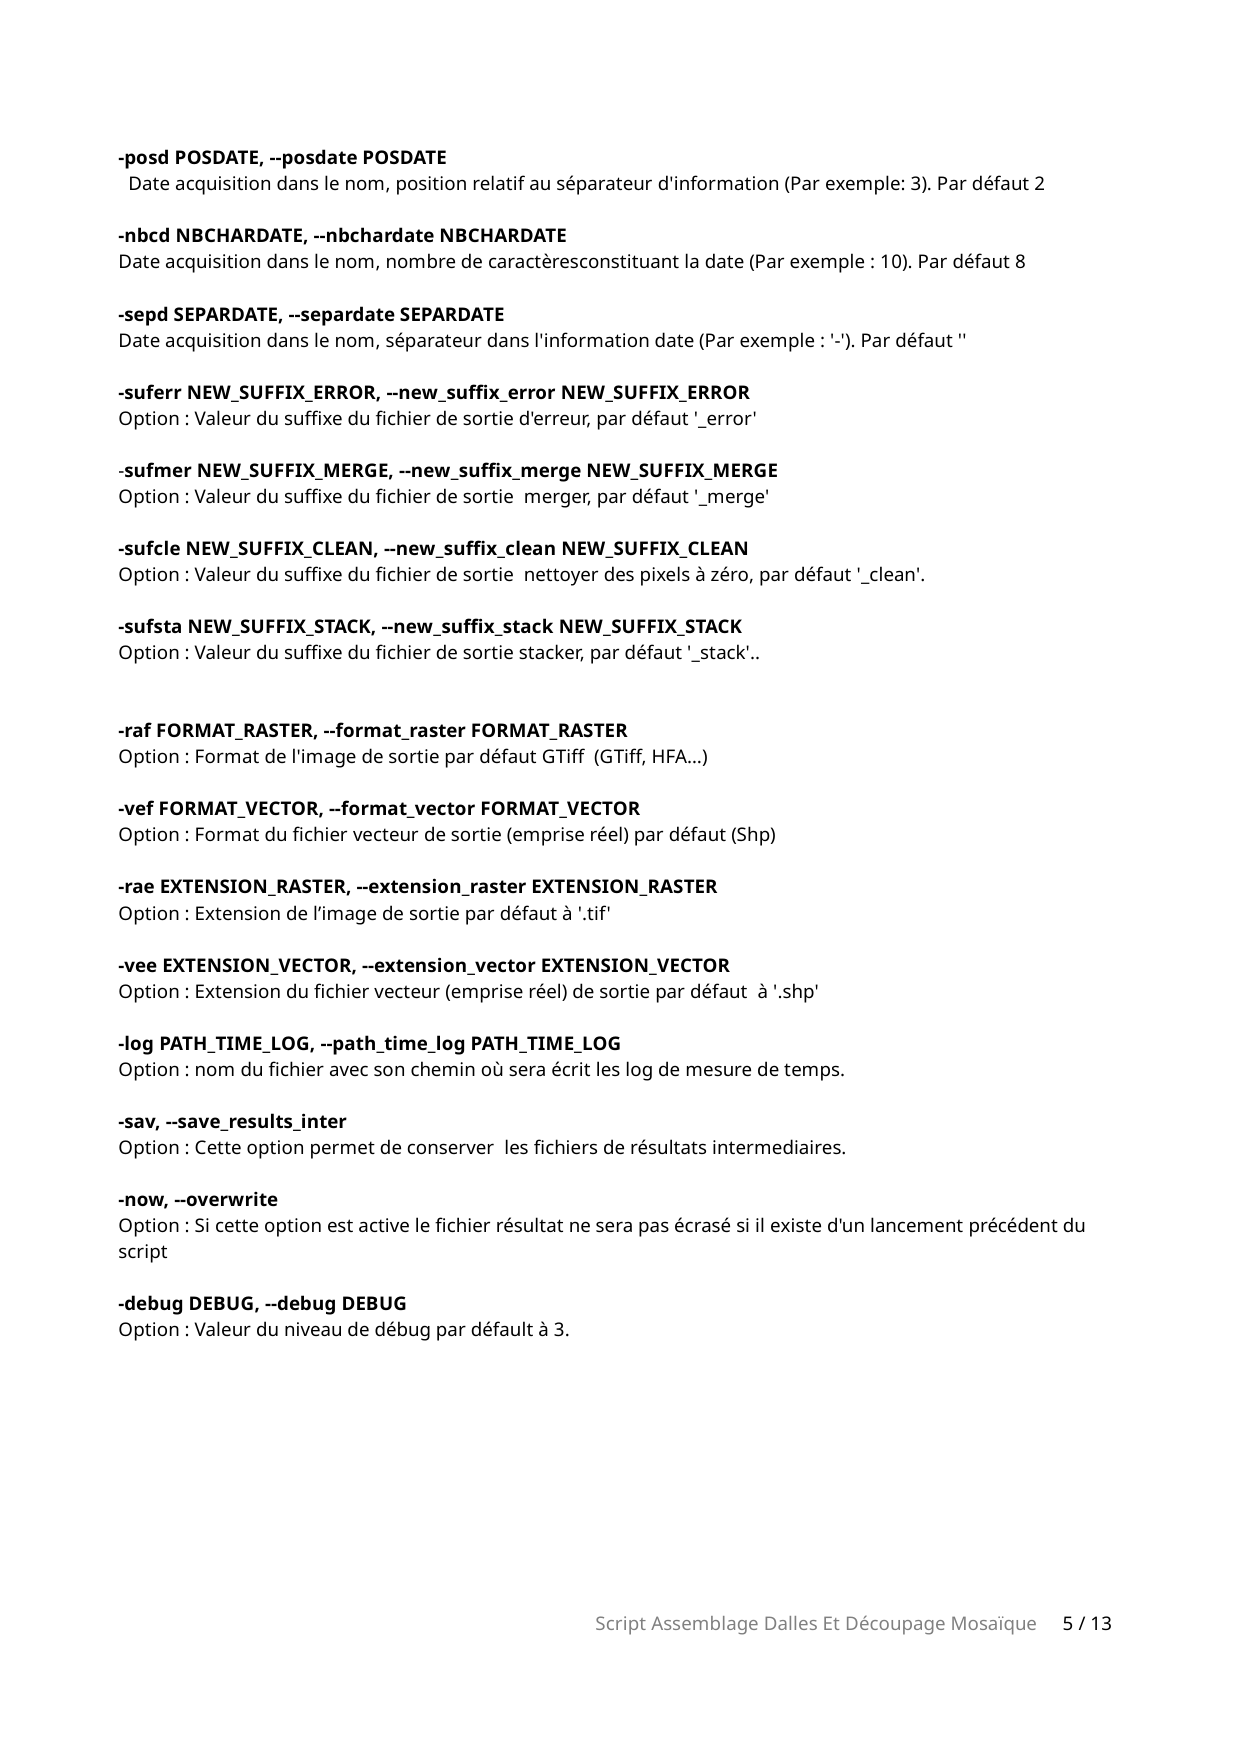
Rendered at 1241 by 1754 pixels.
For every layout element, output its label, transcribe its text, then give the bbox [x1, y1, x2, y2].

text Date acquisition dans le nom, séparateur dans l'information date (Par exemple : '-'). Par défaut '' [118, 326, 1122, 352]
text Date acquisition dans le nom, position relatif au séparateur d'information (Par exemple: 3). Par défaut 2 [118, 170, 1122, 196]
text -suferr NEW_SUFFIX_ERROR, --new_suffix_error NEW_SUFFIX_ERROR [118, 378, 1122, 404]
text -sepd SEPARDATE, --separdate SEPARDATE [118, 300, 1122, 326]
text -vef FORMAT_VECTOR, --format_vector FORMAT_VECTOR [118, 795, 1122, 821]
text -vee EXTENSION_VECTOR, --extension_vector EXTENSION_VECTOR [118, 951, 1122, 977]
text -debug DEBUG, --debug DEBUG [118, 1290, 1122, 1316]
text Option : Valeur du suffixe du fichier de sortie nettoyer des pixels à zéro, par défaut '_clean'. [118, 561, 1122, 587]
text -now, --overwrite [118, 1186, 1122, 1212]
text Option : Extension du fichier vecteur (emprise réel) de sortie par défaut à '.shp' [118, 977, 1122, 1003]
text Option : Extension de l’image de sortie par défaut à '.tif' [118, 899, 1122, 925]
text -sav, --save_results_inter [118, 1108, 1122, 1134]
text -rae EXTENSION_RASTER, --extension_raster EXTENSION_RASTER [118, 873, 1122, 899]
text Date acquisition dans le nom, nombre de caractèresconstituant la date (Par exemple : 10). Par défaut 8 [118, 248, 1122, 274]
text Option : Valeur du suffixe du fichier de sortie stacker, par défaut '_stack'.. [118, 639, 1122, 665]
text -raf FORMAT_RASTER, --format_raster FORMAT_RASTER [118, 717, 1122, 743]
text Option : nom du fichier avec son chemin où sera écrit les log de mesure de temps. [118, 1056, 1122, 1082]
text Option : Valeur du suffixe du fichier de sortie d'erreur, par défaut '_error' [118, 404, 1122, 431]
text -sufmer NEW_SUFFIX_MERGE, --new_suffix_merge NEW_SUFFIX_MERGE [118, 457, 1122, 483]
text Option : Cette option permet de conserver les fichiers de résultats intermediaires. [118, 1134, 1122, 1160]
text -nbcd NBCHARDATE, --nbchardate NBCHARDATE [118, 222, 1122, 248]
text Option : Si cette option est active le fichier résultat ne sera pas écrasé si il existe d'un lancement précédent du script [118, 1212, 1122, 1264]
text Option : Format du fichier vecteur de sortie (emprise réel) par défaut (Shp) [118, 821, 1122, 847]
text Option : Valeur du niveau de débug par défault à 3. [118, 1316, 1122, 1342]
text Option : Format de l'image de sortie par défaut GTiff (GTiff, HFA…) [118, 743, 1122, 769]
text -sufsta NEW_SUFFIX_STACK, --new_suffix_stack NEW_SUFFIX_STACK [118, 613, 1122, 639]
text -posd POSDATE, --posdate POSDATE [118, 144, 1122, 170]
text Option : Valeur du suffixe du fichier de sortie merger, par défaut '_merge' [118, 483, 1122, 509]
text -log PATH_TIME_LOG, --path_time_log PATH_TIME_LOG [118, 1029, 1122, 1056]
text -sufcle NEW_SUFFIX_CLEAN, --new_suffix_clean NEW_SUFFIX_CLEAN [118, 535, 1122, 561]
